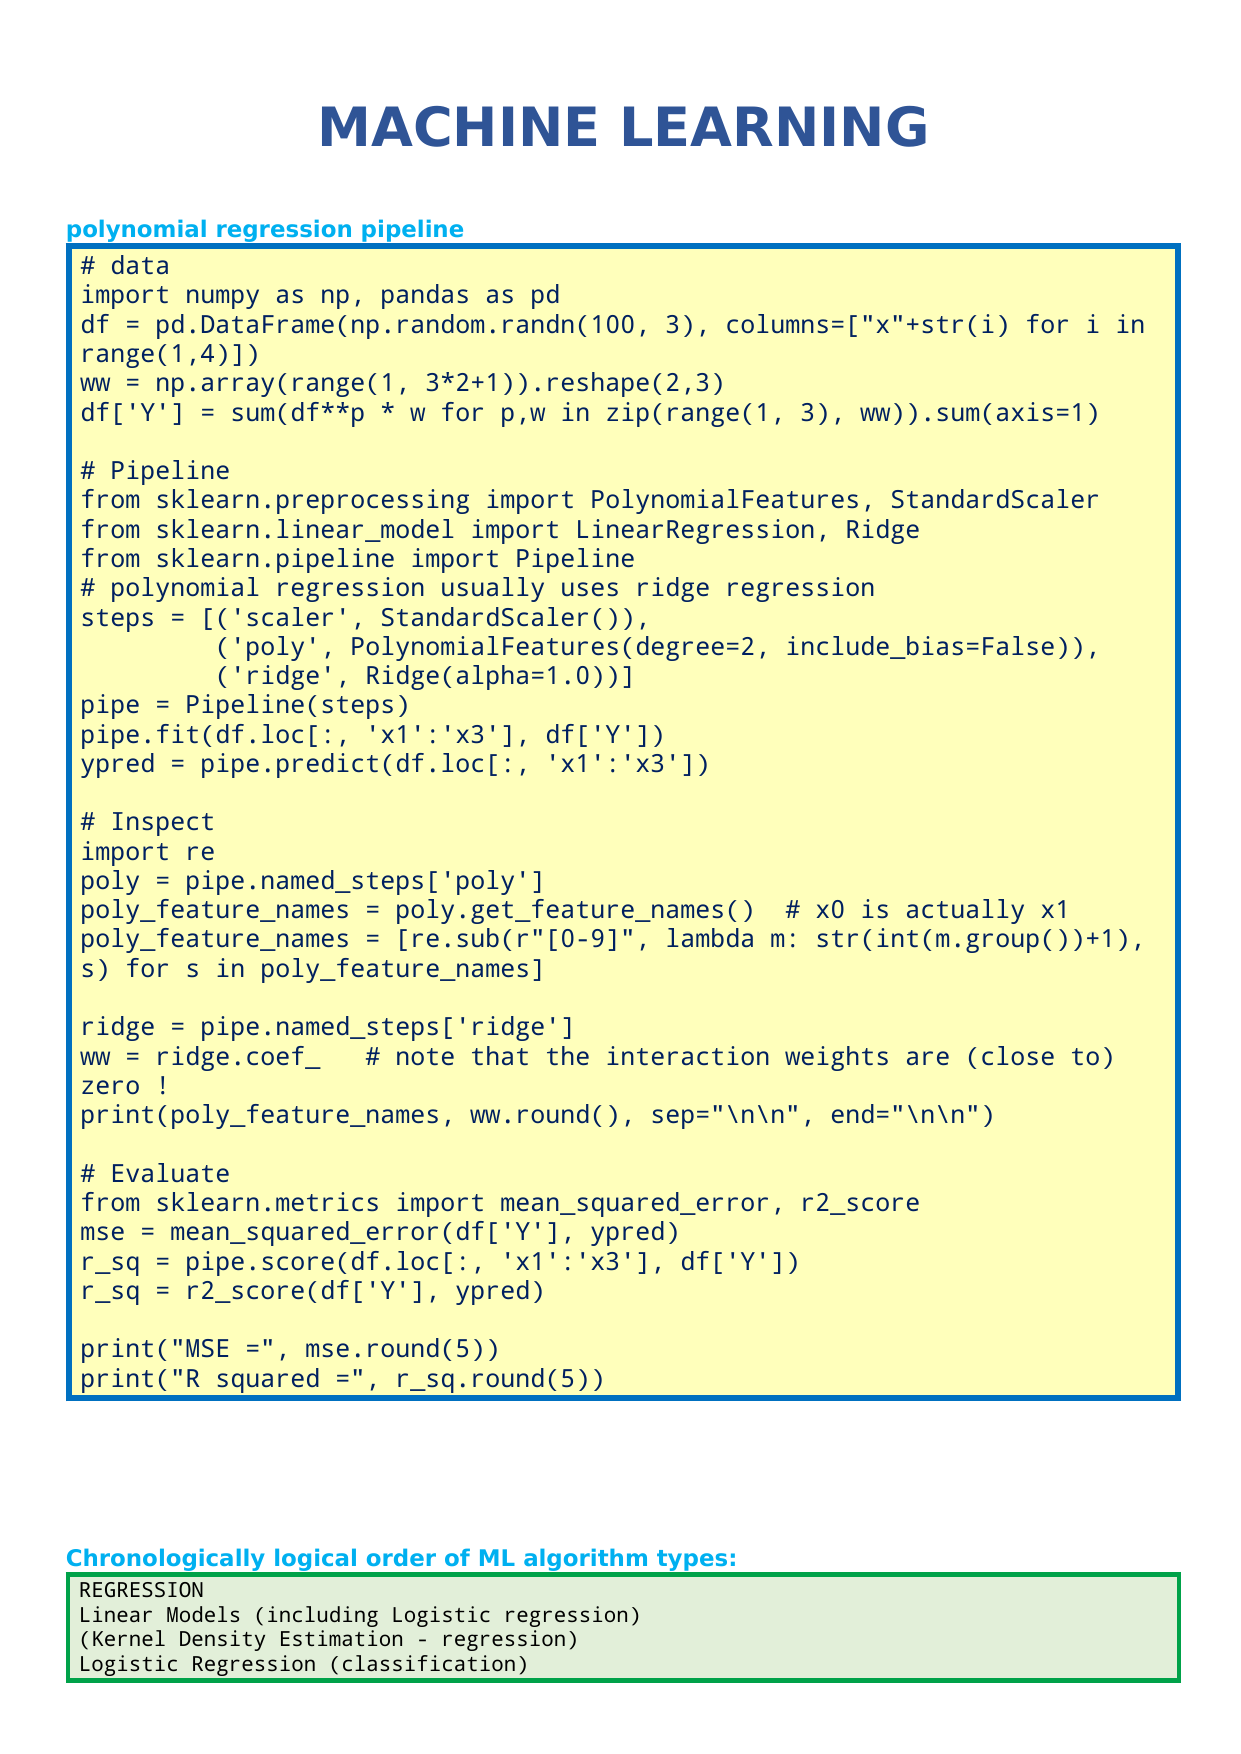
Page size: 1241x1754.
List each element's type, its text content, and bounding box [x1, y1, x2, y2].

text MACHINE LEARNING [66, 96, 1181, 159]
text # Pipeline [72, 448, 1175, 477]
text pipe = Pipeline(steps) [72, 682, 1175, 711]
text # Evaluate [72, 1151, 1175, 1180]
text r_sq = r2_score(df['Y'], ypred) [72, 1268, 1175, 1297]
text poly_feature_names = poly.get_feature_names() # x0 is actually x1 [72, 887, 1175, 916]
text Linear Models (including Logistic regression) [70, 1596, 1177, 1621]
text from sklearn.metrics import mean_squared_error, r2_score [72, 1180, 1175, 1209]
text # Inspect [72, 799, 1175, 828]
text df['Y'] = sum(df**p * w for p,w in zip(range(1, 3), ww)).sum(axis=1) [72, 389, 1175, 419]
text from sklearn.pipeline import Pipeline [72, 536, 1175, 565]
text Logistic Regression (classification) [70, 1645, 1177, 1678]
text mse = mean_squared_error(df['Y'], ypred) [72, 1209, 1175, 1238]
text steps = [('scaler', StandardScaler()), [72, 594, 1175, 624]
text ('poly', PolynomialFeatures(degree=2, include_bias=False)), [72, 624, 1175, 653]
text ypred = pipe.predict(df.loc[:, 'x1':'x3']) [72, 741, 1175, 770]
title polynomial regression pipeline [66, 216, 1181, 243]
text (Kernel Density Estimation - regression) [70, 1621, 1177, 1645]
text from sklearn.preprocessing import PolynomialFeatures, StandardScaler [72, 477, 1175, 507]
text poly_feature_names = [re.sub(r"[0-9]", lambda m: str(int(m.group())+1), s) for s in poly_feature_names] [72, 916, 1175, 975]
text REGRESSION [70, 1577, 1177, 1596]
text ridge = pipe.named_steps['ridge'] [72, 1004, 1175, 1033]
text print("R squared =", r_sq.round(5)) [72, 1355, 1175, 1395]
text poly = pipe.named_steps['poly'] [72, 858, 1175, 887]
text from sklearn.linear_model import LinearRegression, Ridge [72, 507, 1175, 536]
text ww = np.array(range(1, 3*2+1)).reshape(2,3) [72, 360, 1175, 389]
text pipe.fit(df.loc[:, 'x1':'x3'], df['Y']) [72, 711, 1175, 741]
text import numpy as np, pandas as pd [72, 272, 1175, 302]
text df = pd.DataFrame(np.random.randn(100, 3), columns=["x"+str(i) for i in range(1,4)]) [72, 302, 1175, 360]
text print("MSE =", mse.round(5)) [72, 1326, 1175, 1355]
text ('ridge', Ridge(alpha=1.0))] [72, 653, 1175, 682]
text # polynomial regression usually uses ridge regression [72, 565, 1175, 594]
text r_sq = pipe.score(df.loc[:, 'x1':'x3'], df['Y']) [72, 1238, 1175, 1268]
title Chronologically logical order of ML algorithm types: [66, 1545, 1181, 1572]
text # data [72, 249, 1175, 272]
text print(poly_feature_names, ww.round(), sep="\n\n", end="\n\n") [72, 1092, 1175, 1121]
text import re [72, 828, 1175, 858]
text ww = ridge.coef_ # note that the interaction weights are (close to) zero ! [72, 1033, 1175, 1092]
